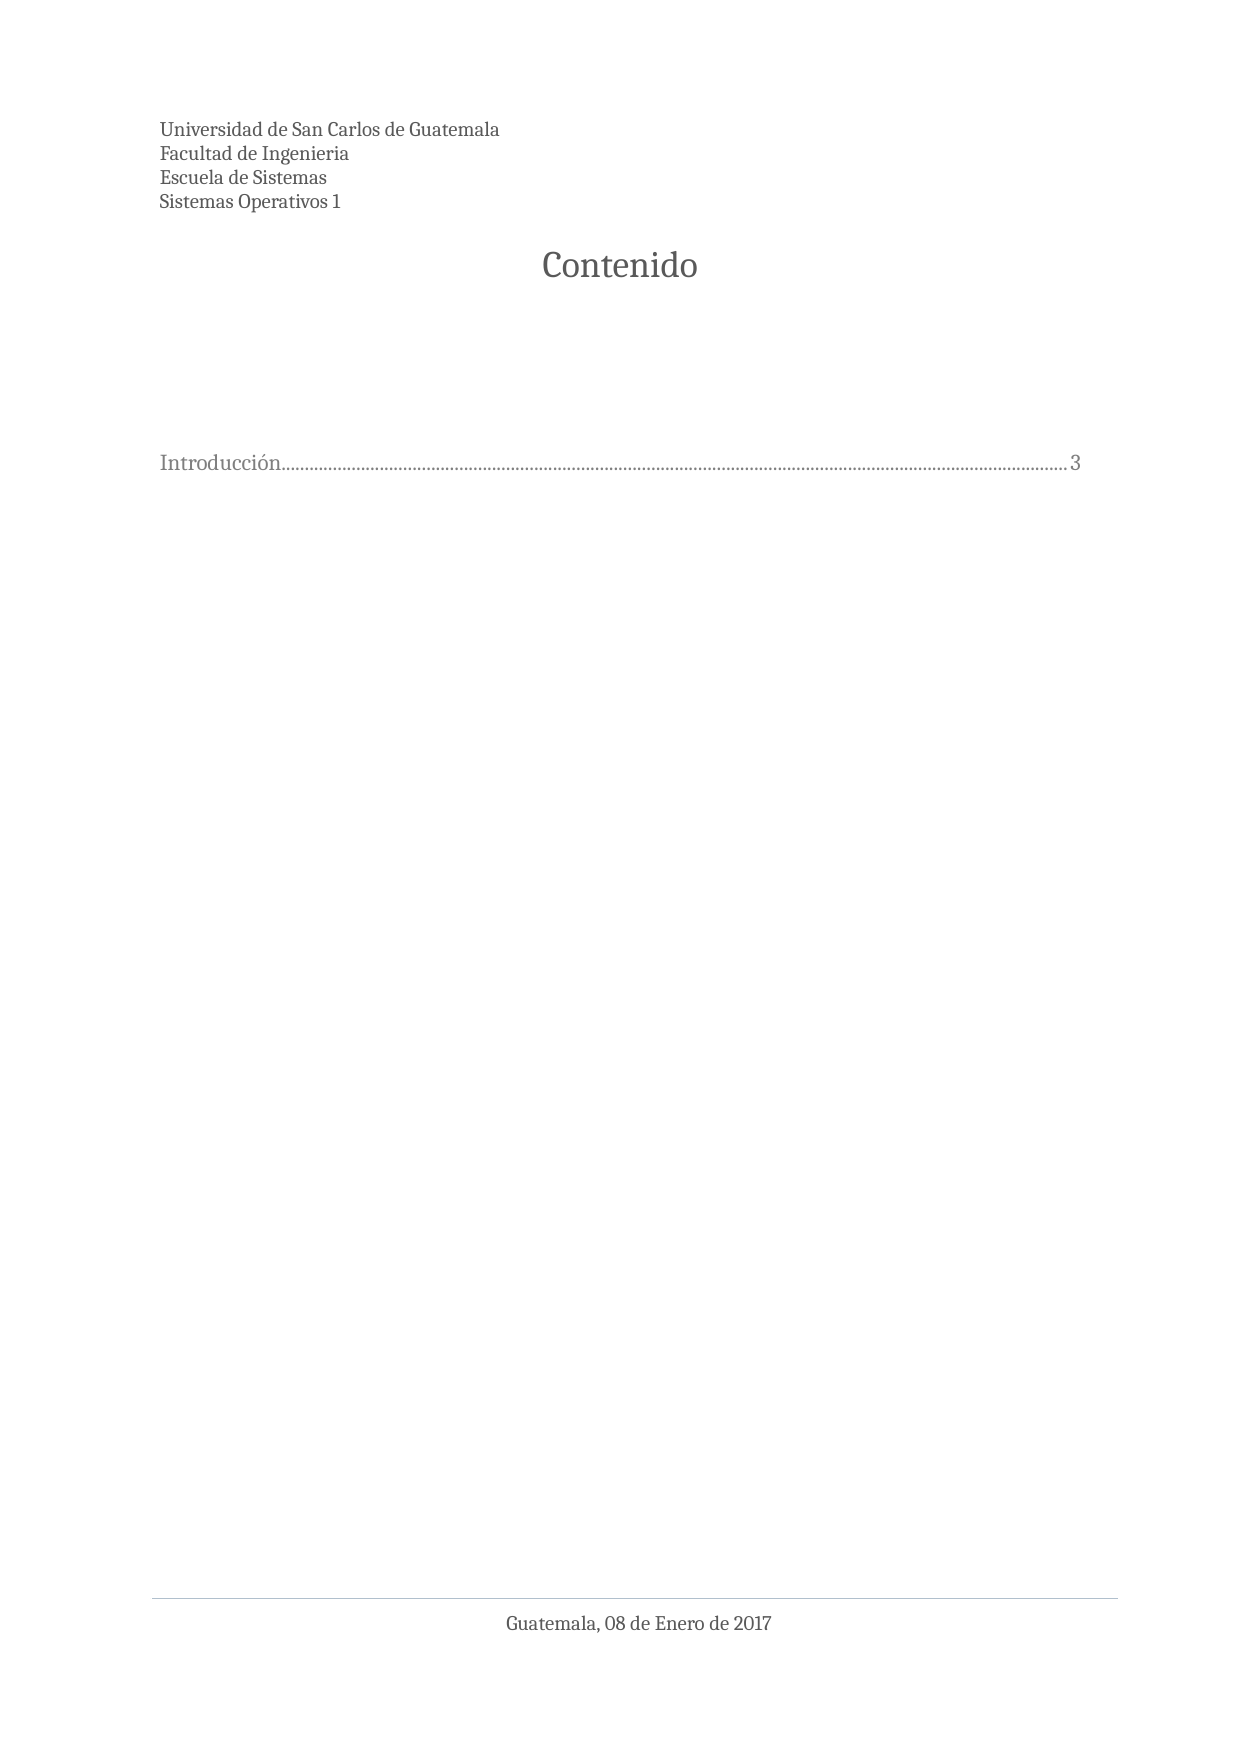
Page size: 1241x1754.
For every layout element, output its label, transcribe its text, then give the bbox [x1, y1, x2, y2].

subtitle Contenido [122, 243, 1118, 287]
text Introducción 3 [159, 449, 1081, 476]
